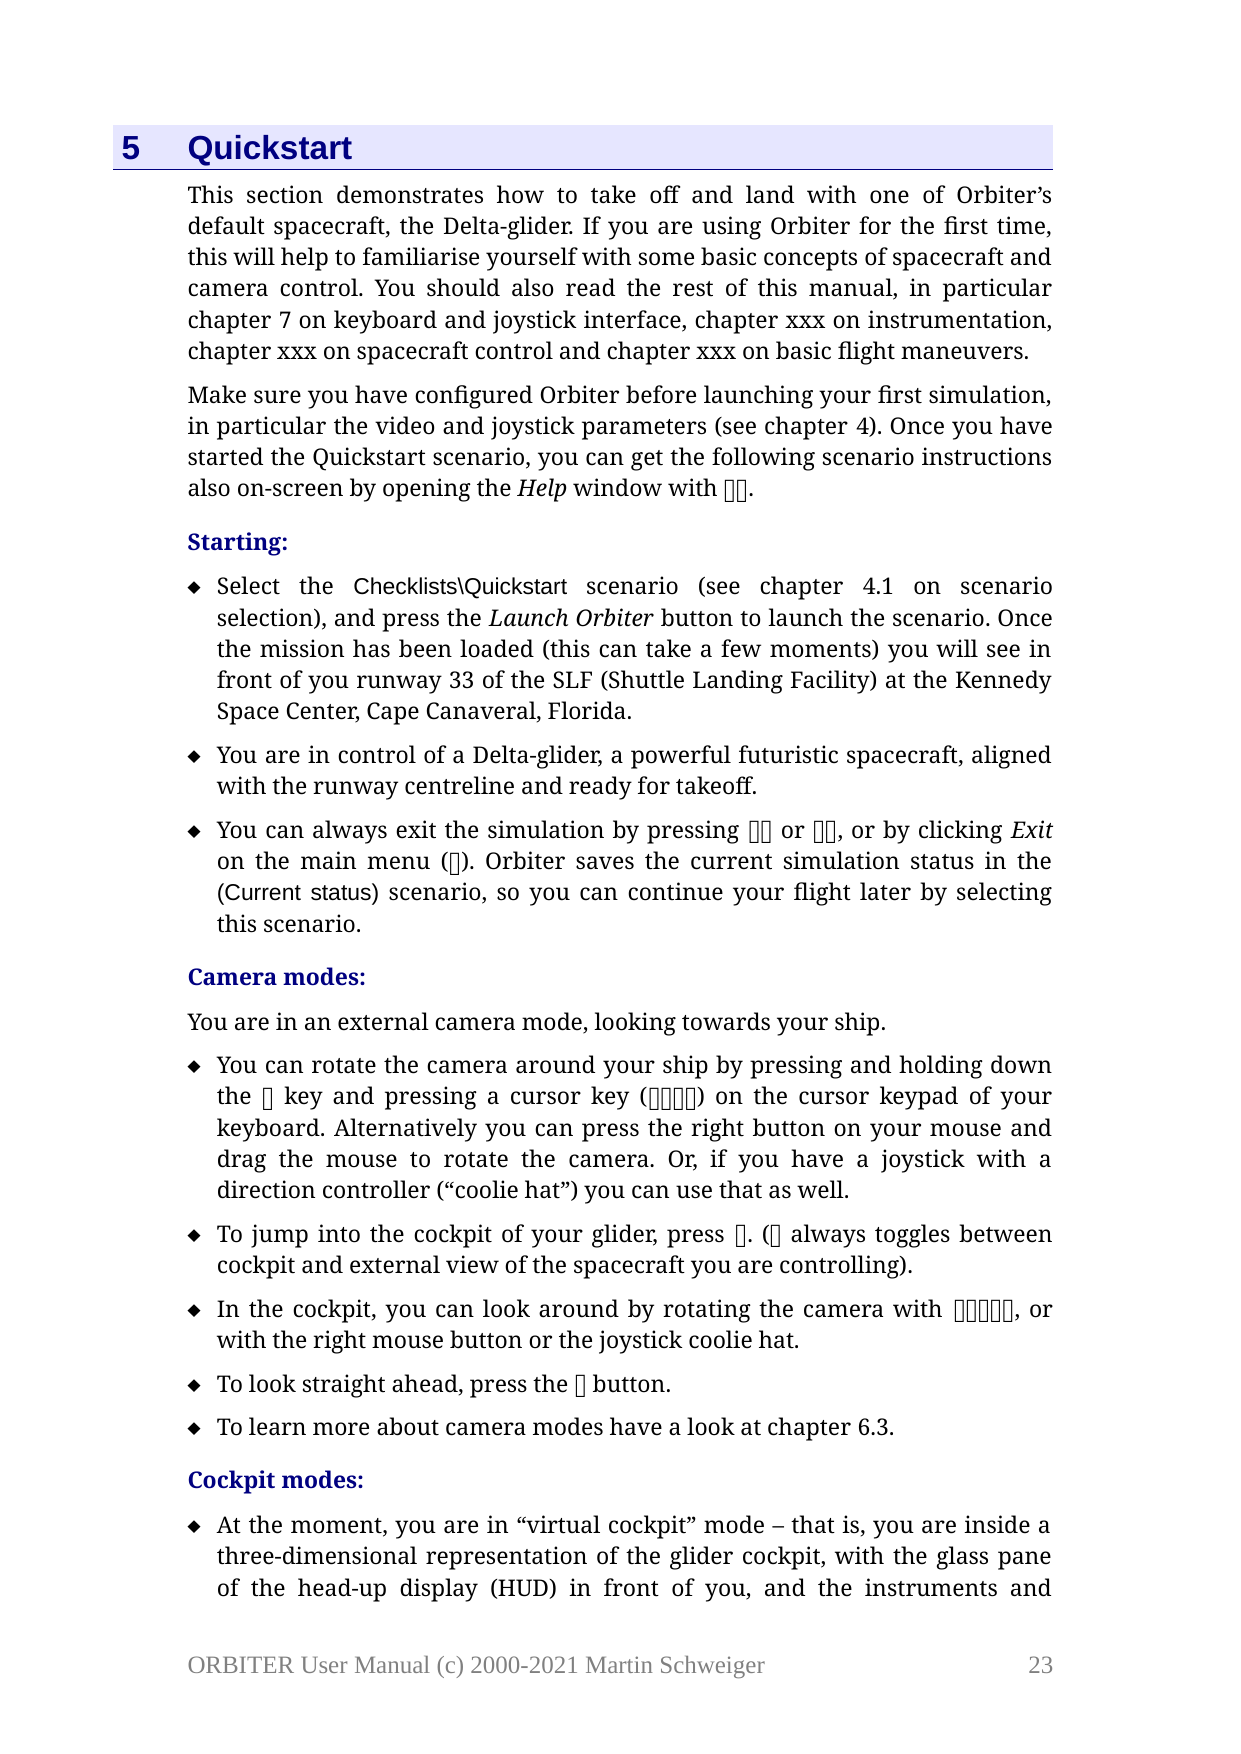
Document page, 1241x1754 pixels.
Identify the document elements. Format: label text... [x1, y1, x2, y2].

subtitle Starting: [187, 525, 1053, 557]
text This section demonstrates how to take off and land with one of Orbiter’s default spacecraft, the Delta-glider. If you are using Orbiter for the first time, this will help to familiarise yourself with some basic concepts of spacecraft and camera control. You should also read the rest of this manual, in particular chapter 7 on keyboard and joystick interface, chapter xxx on instrumentation, chapter xxx on spacecraft control and chapter xxx on basic flight maneuvers. [187, 178, 1053, 366]
list Select the Checklists\Quickstart scenario (see chapter 4.1 on scenario selection), and press the Launch Orbiter button to launch the scenario. Once the mission has been loaded (this can take a few moments) you will see in front of you runway 33 of the SLF (Shuttle Landing Facility) at the Kennedy Space Center, Cape Canaveral, Florida. [187, 570, 1053, 726]
text Make sure you have configured Orbiter before launching your first simulation, in particular the video and joystick parameters (see chapter 4). Once you have started the Quickstart scenario, you can get the following scenario instructions also on-screen by opening the Help window with . [187, 378, 1053, 503]
list To jump into the cockpit of your glider, press . ( always toggles between cockpit and external view of the spacecraft you are controlling). [187, 1217, 1053, 1280]
list To learn more about camera modes have a look at chapter 6.2. [187, 1411, 1053, 1442]
list You are in control of a Delta-glider, a powerful futuristic spacecraft, aligned with the runway centreline and ready for takeoff. [187, 738, 1053, 801]
subtitle Camera modes: [187, 961, 1053, 992]
list To look straight ahead, press the  button. [187, 1367, 1053, 1398]
list You can always exit the simulation by pressing  or , or by clicking Exit on the main menu (). Orbiter saves the current simulation status in the (Current status) scenario, so you can continue your flight later by selecting this scenario. [187, 813, 1053, 938]
subtitle Quickstart [113, 125, 1053, 169]
list At the moment, you are in “virtual cockpit” mode – that is, you are inside a three-dimensional representation of the glider cockpit, with the glass pane of the head-up display (HUD) in front of you, and the instruments and [187, 1508, 1053, 1602]
text You are in an external camera mode, looking towards your ship. [187, 1005, 1053, 1036]
list You can rotate the camera around your ship by pressing and holding down the  key and pressing a cursor key () on the cursor keypad of your keyboard. Alternatively you can press the right button on your mouse and drag the mouse to rotate the camera. Or, if you have a joystick with a direction controller (“coolie hat”) you can use that as well. [187, 1048, 1053, 1205]
subtitle Cockpit modes: [187, 1464, 1053, 1496]
list In the cockpit, you can look around by rotating the camera with , or with the right mouse button or the joystick coolie hat. [187, 1292, 1053, 1354]
